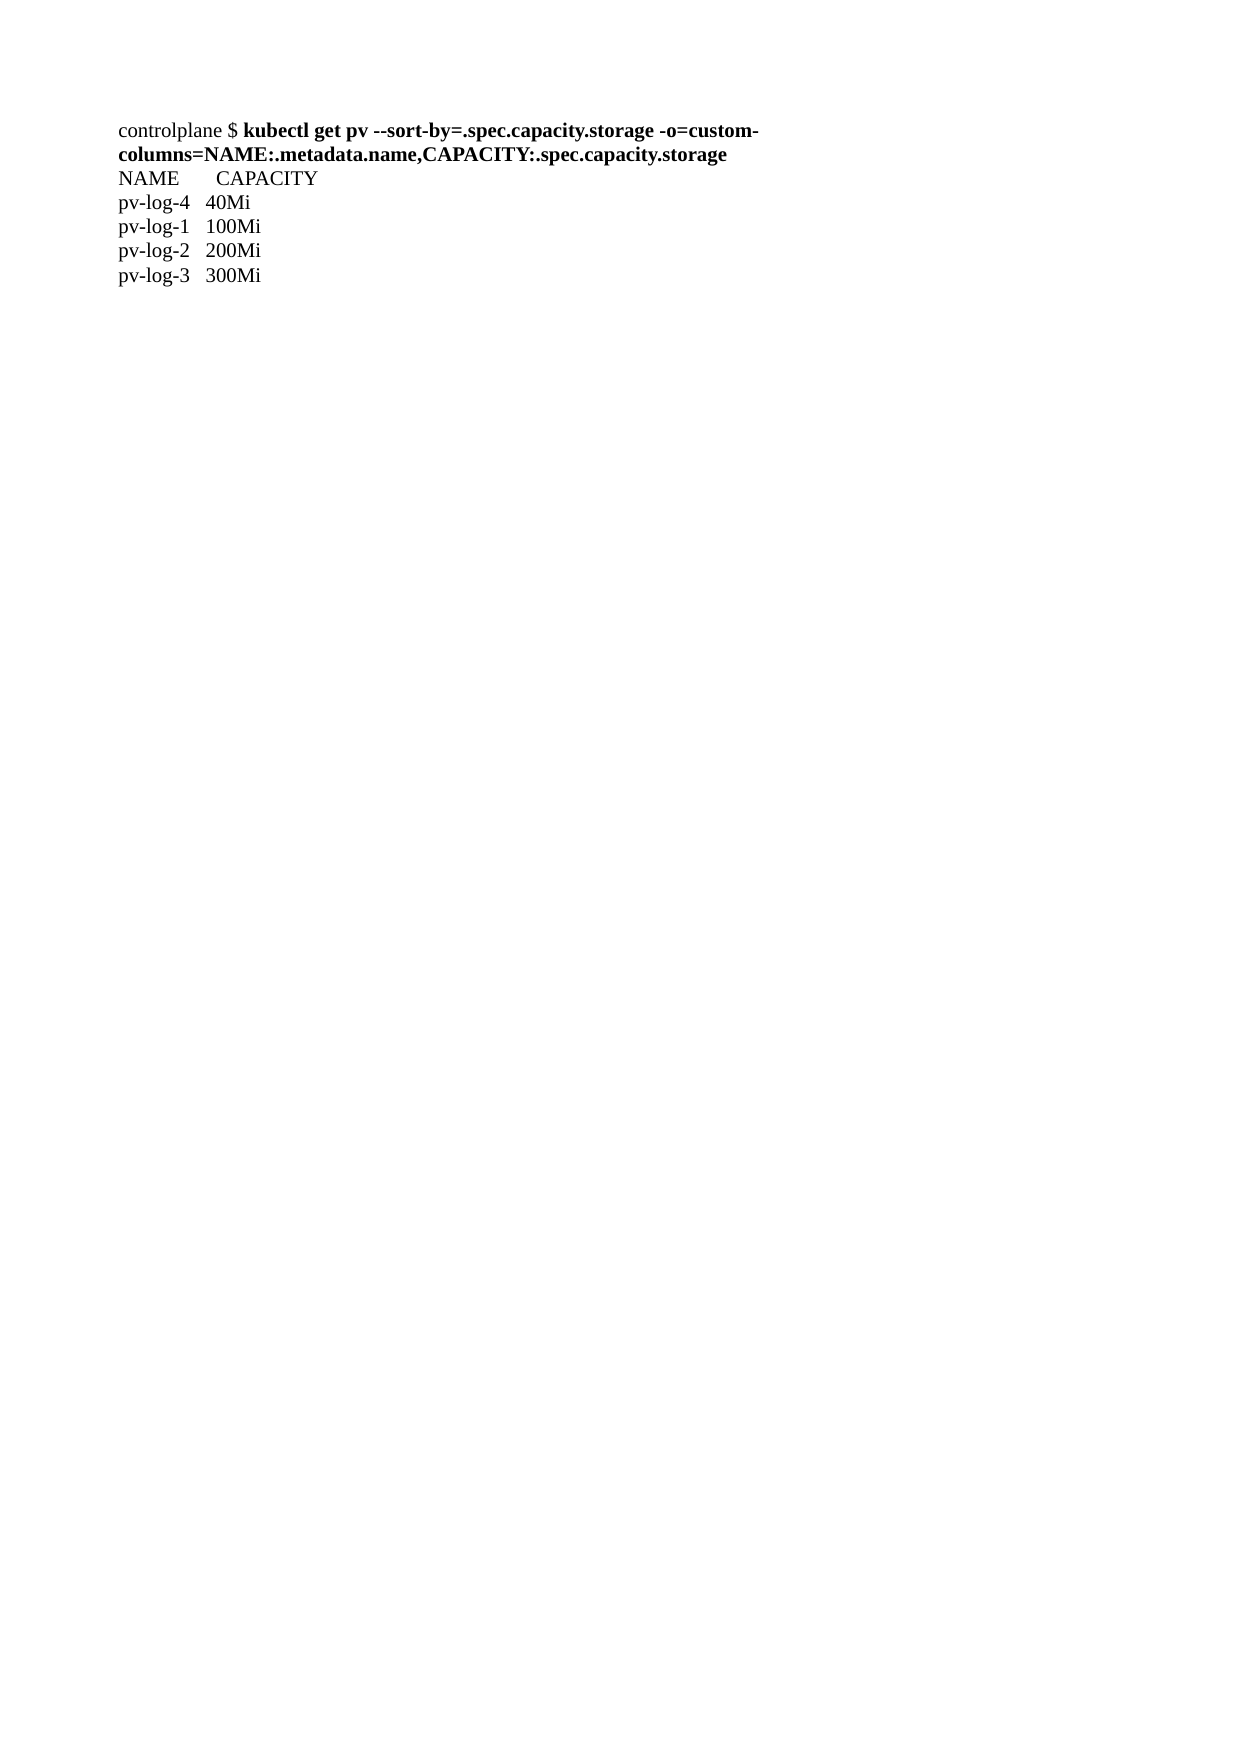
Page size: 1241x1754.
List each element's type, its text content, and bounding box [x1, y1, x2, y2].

text pv-log-4 40Mi [118, 190, 1122, 214]
text controlplane $ kubectl get pv --sort-by=.spec.capacity.storage -o=custom-columns=NAME:.metadata.name,CAPACITY:.spec.capacity.storage [118, 118, 1122, 166]
text pv-log-1 100Mi [118, 214, 1122, 238]
text pv-log-3 300Mi [118, 262, 1122, 287]
text NAME CAPACITY [118, 166, 1122, 190]
text pv-log-2 200Mi [118, 238, 1122, 262]
